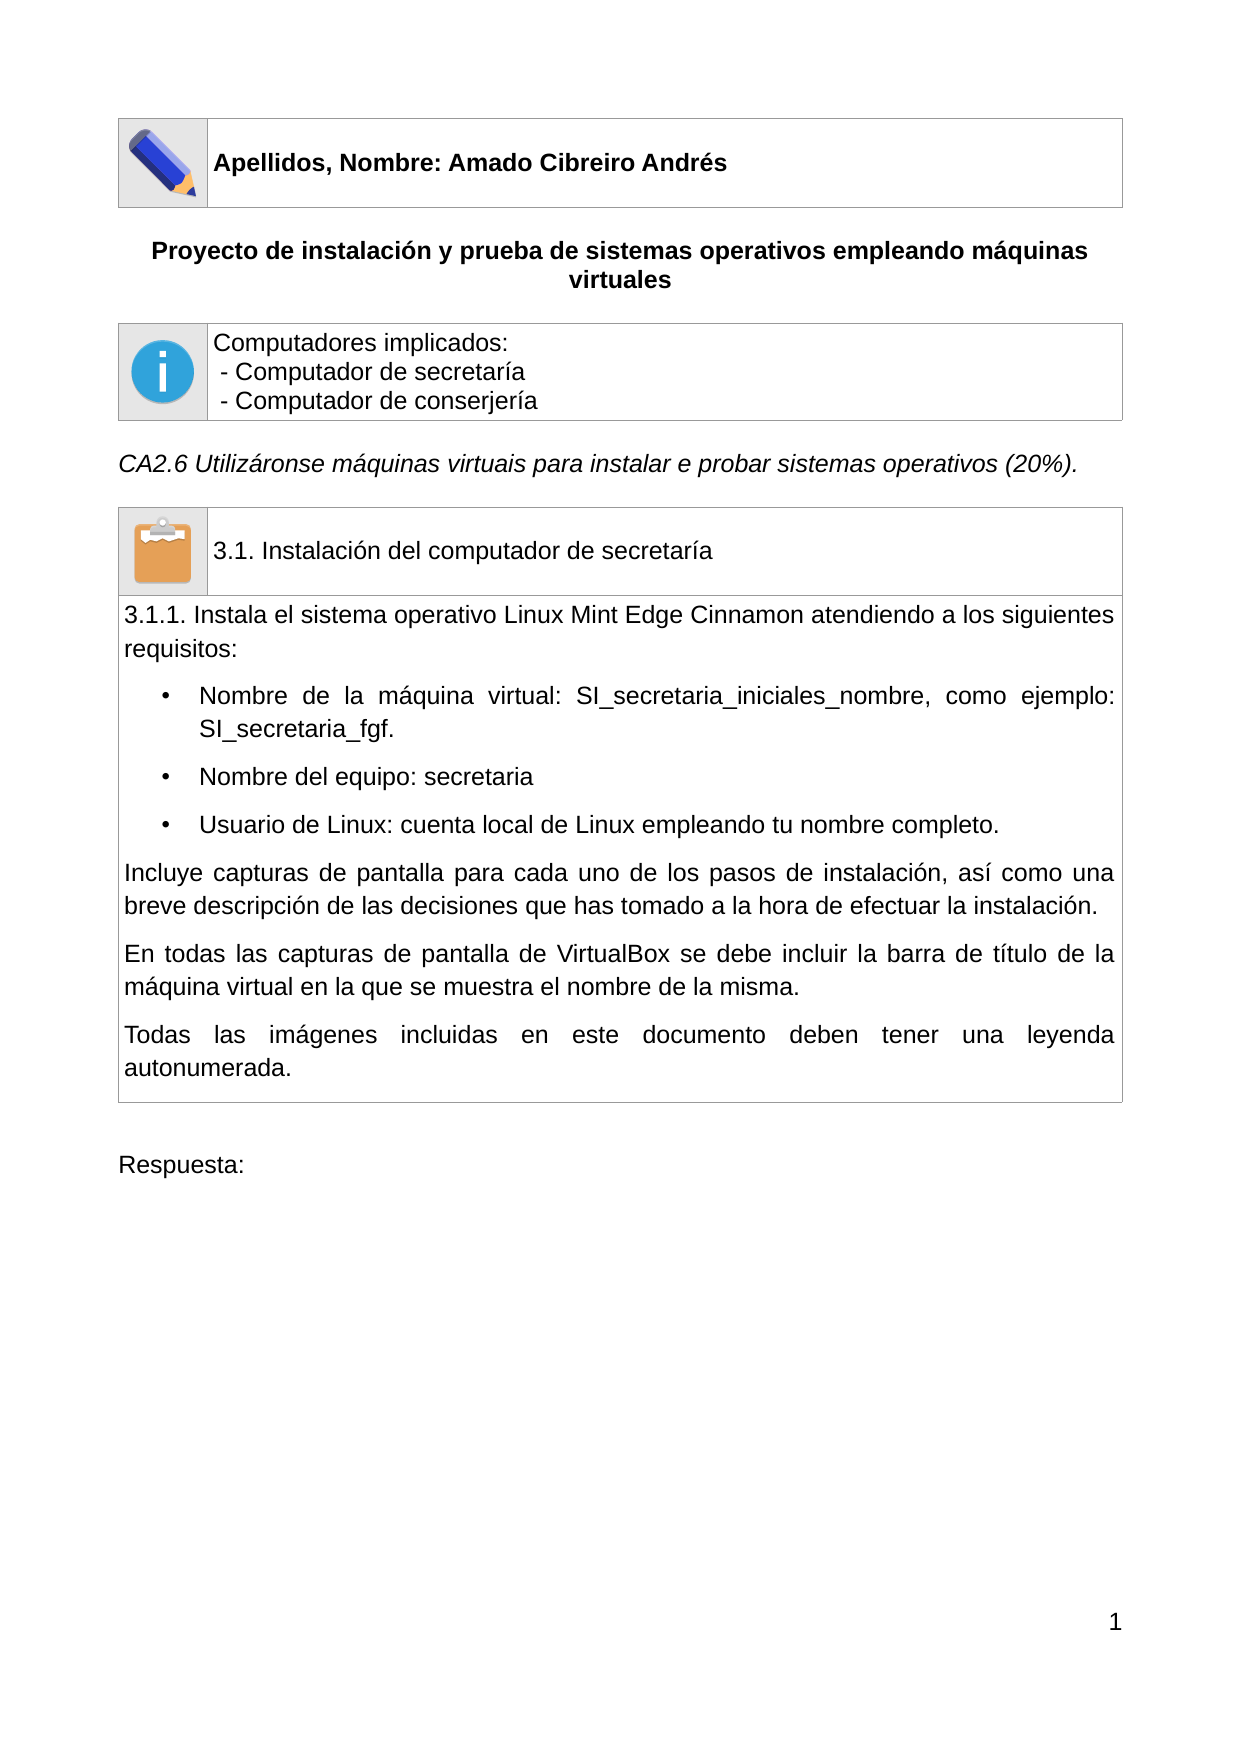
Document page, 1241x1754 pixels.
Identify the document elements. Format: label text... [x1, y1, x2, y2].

text Proyecto de instalación y prueba de sistemas operativos empleando máquinas virtuales [118, 236, 1122, 294]
table_header Apellidos, Nombre: Amado Cibreiro Andrés [208, 119, 1122, 207]
table_header [119, 324, 207, 420]
table_header [119, 508, 207, 595]
text CA2.6 Utilizáronse máquinas virtuais para instalar e probar sistemas operativos (20%). [118, 449, 1122, 478]
table_cell 3.1.1. Instala el sistema operativo Linux Mint Edge Cinnamon atendiendo a los siguientes requisitos: Nombre de la máquina virtual: SI_secretaria_iniciales_nombre, como ejemplo: SI_secretaria_fgf. Nombre del equipo: secretaria Usuario de Linux: cuenta local de Linux empleando tu nombre completo. Incluye capturas de pantalla para cada uno de los pasos de instalación, así como una breve descripción de las decisiones que has tomado a la hora de efectuar la instalación. En todas las capturas de pantalla de VirtualBox se debe incluir la barra de título de la máquina virtual en la que se muestra el nombre de la misma. Todas las imágenes incluidas en este documento deben tener una leyenda autonumerada. [119, 596, 1122, 1102]
text Respuesta: [118, 1150, 1122, 1179]
table_header [119, 119, 207, 207]
table_header 3.1. Instalación del computador de secretaría [208, 508, 1122, 595]
table_header Computadores implicados: - Computador de secretaría - Computador de conserjería [208, 324, 1122, 420]
